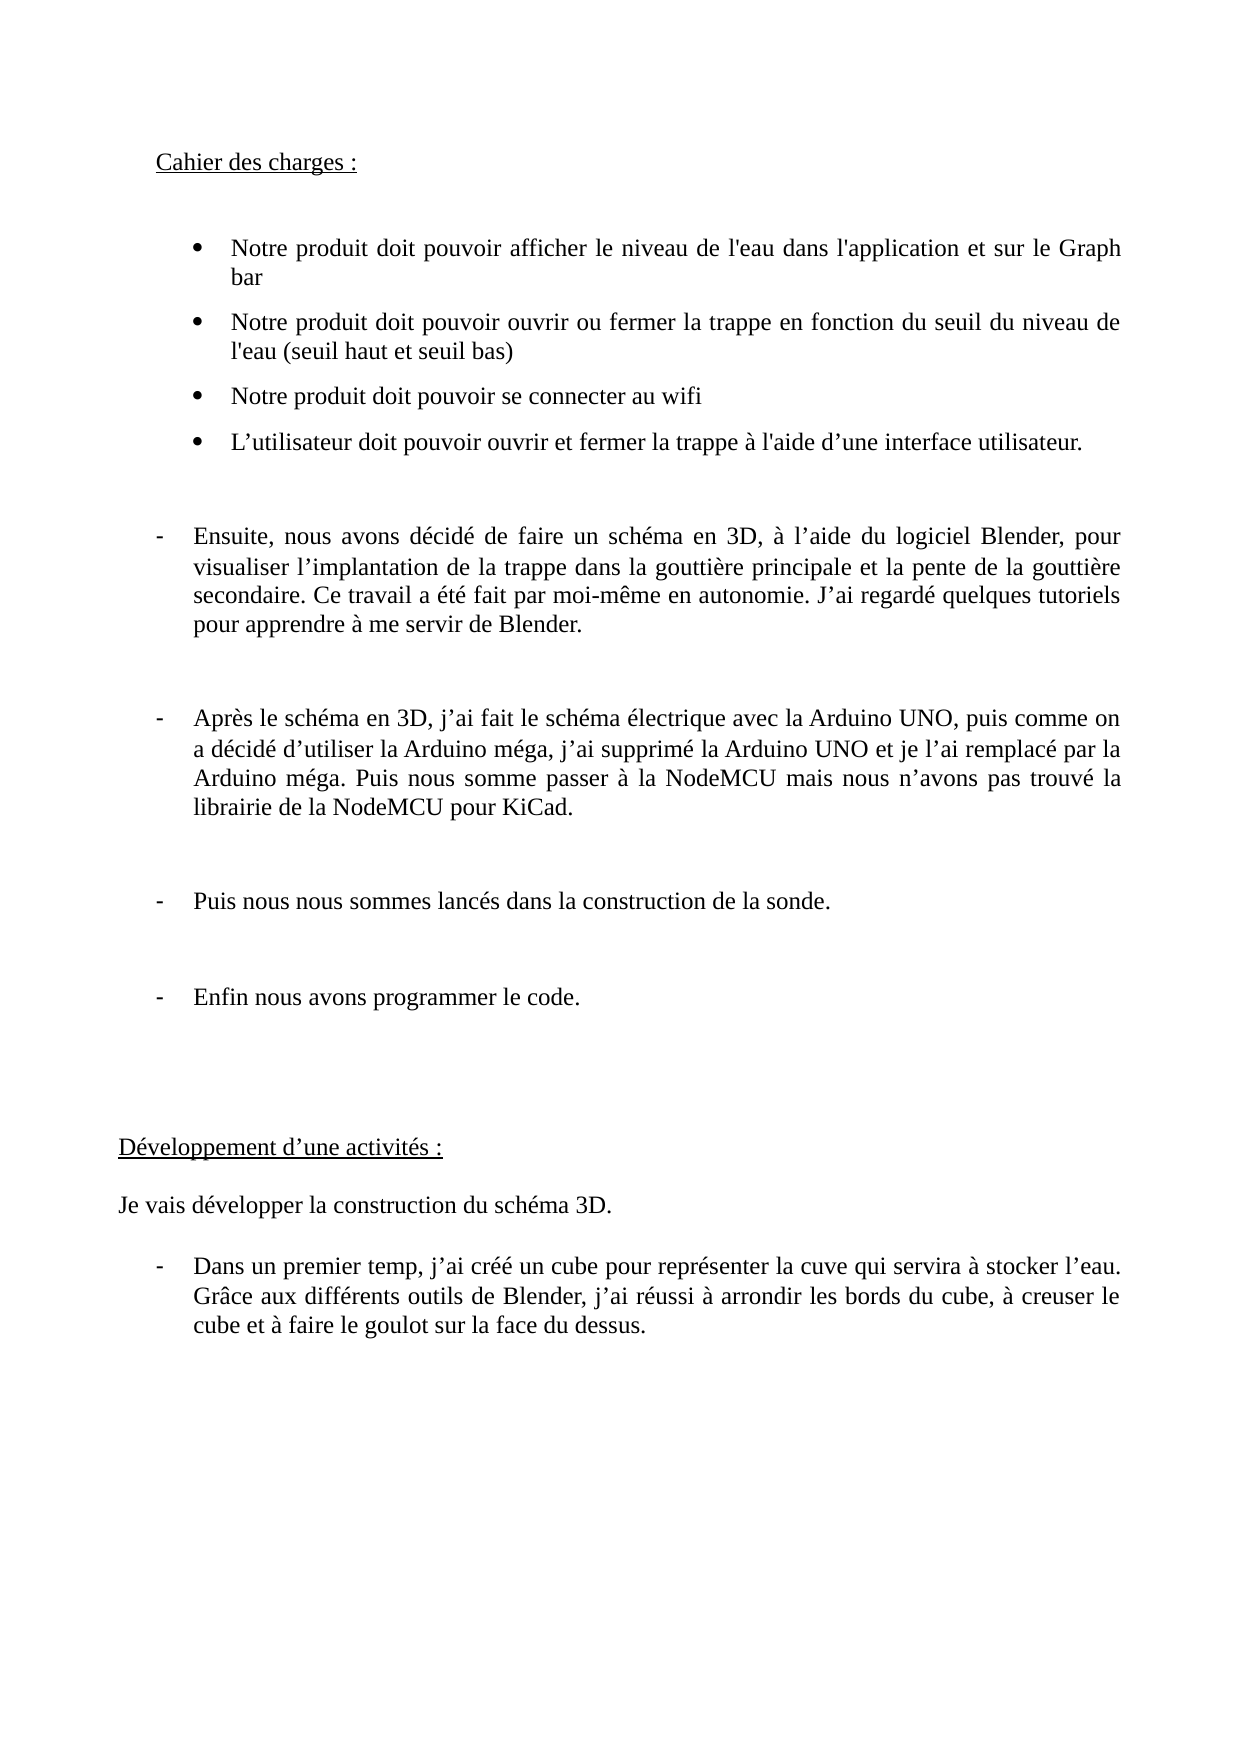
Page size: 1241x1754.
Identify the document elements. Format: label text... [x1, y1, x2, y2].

list Notre produit doit pouvoir afficher le niveau de l'eau dans l'application et sur le Graph bar [193, 233, 1122, 291]
list Dans un premier temp, j’ai créé un cube pour représenter la cuve qui servira à stocker l’eau. Grâce aux différents outils de Blender, j’ai réussi à arrondir les bords du cube, à creuser le cube et à faire le goulot sur la face du dessus. [156, 1247, 1122, 1339]
text Je vais développer la construction du schéma 3D. [118, 1190, 1122, 1218]
text Cahier des charges : [156, 147, 1122, 176]
list Enfin nous avons programmer le code. [156, 979, 1122, 1013]
list Après le schéma en 3D, j’ai fait le schéma électrique avec la Arduino UNO, puis comme on a décidé d’utiliser la Arduino méga, j’ai supprimé la Arduino UNO et je l’ai remplacé par la Arduino méga. Puis nous somme passer à la NodeMCU mais nous n’avons pas trouvé la librairie de la NodeMCU pour KiCad. [156, 700, 1122, 820]
text Développement d’une activités : [118, 1132, 1122, 1161]
list Ensuite, nous avons décidé de faire un schéma en 3D, à l’aide du logiciel Blender, pour visualiser l’implantation de la trappe dans la gouttière principale et la pente de la gouttière secondaire. Ce travail a été fait par moi-même en autonomie. J’ai regardé quelques tutoriels pour apprendre à me servir de Blender. [156, 518, 1122, 638]
list Notre produit doit pouvoir ouvrir ou fermer la trappe en fonction du seuil du niveau de l'eau (seuil haut et seuil bas) [193, 307, 1122, 365]
list Notre produit doit pouvoir se connecter au wifi [193, 381, 1122, 410]
list Puis nous nous sommes lancés dans la construction de la sonde. [156, 882, 1122, 917]
list L’utilisateur doit pouvoir ouvrir et fermer la trappe à l'aide d’une interface utilisateur. [193, 427, 1122, 456]
